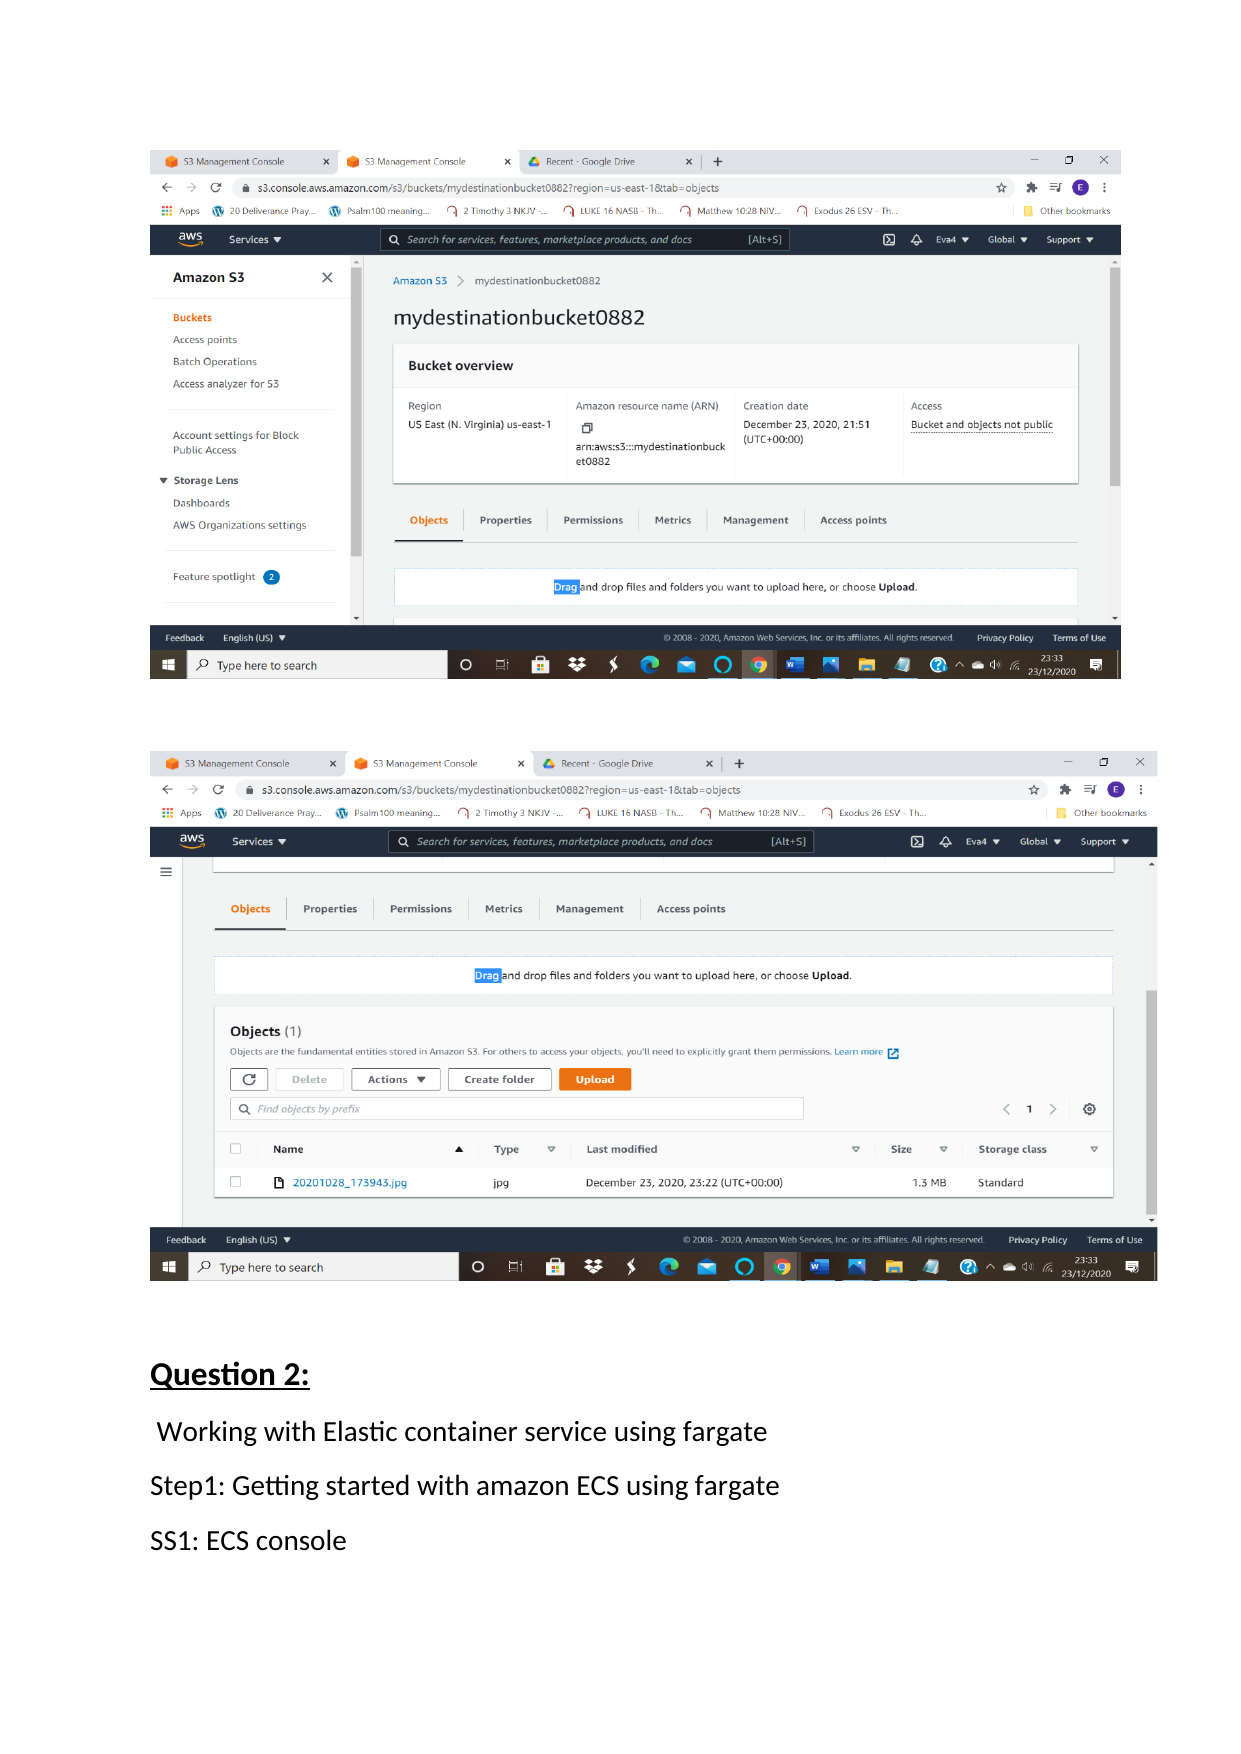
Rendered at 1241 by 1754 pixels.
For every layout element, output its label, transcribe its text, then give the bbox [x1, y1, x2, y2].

text SS1: ECS console [150, 1522, 1090, 1557]
text Question 2: [150, 1353, 1090, 1394]
text Step1: Getting started with amazon ECS using fargate [150, 1467, 1090, 1503]
text Working with Elastic container service using fargate [150, 1413, 1090, 1448]
